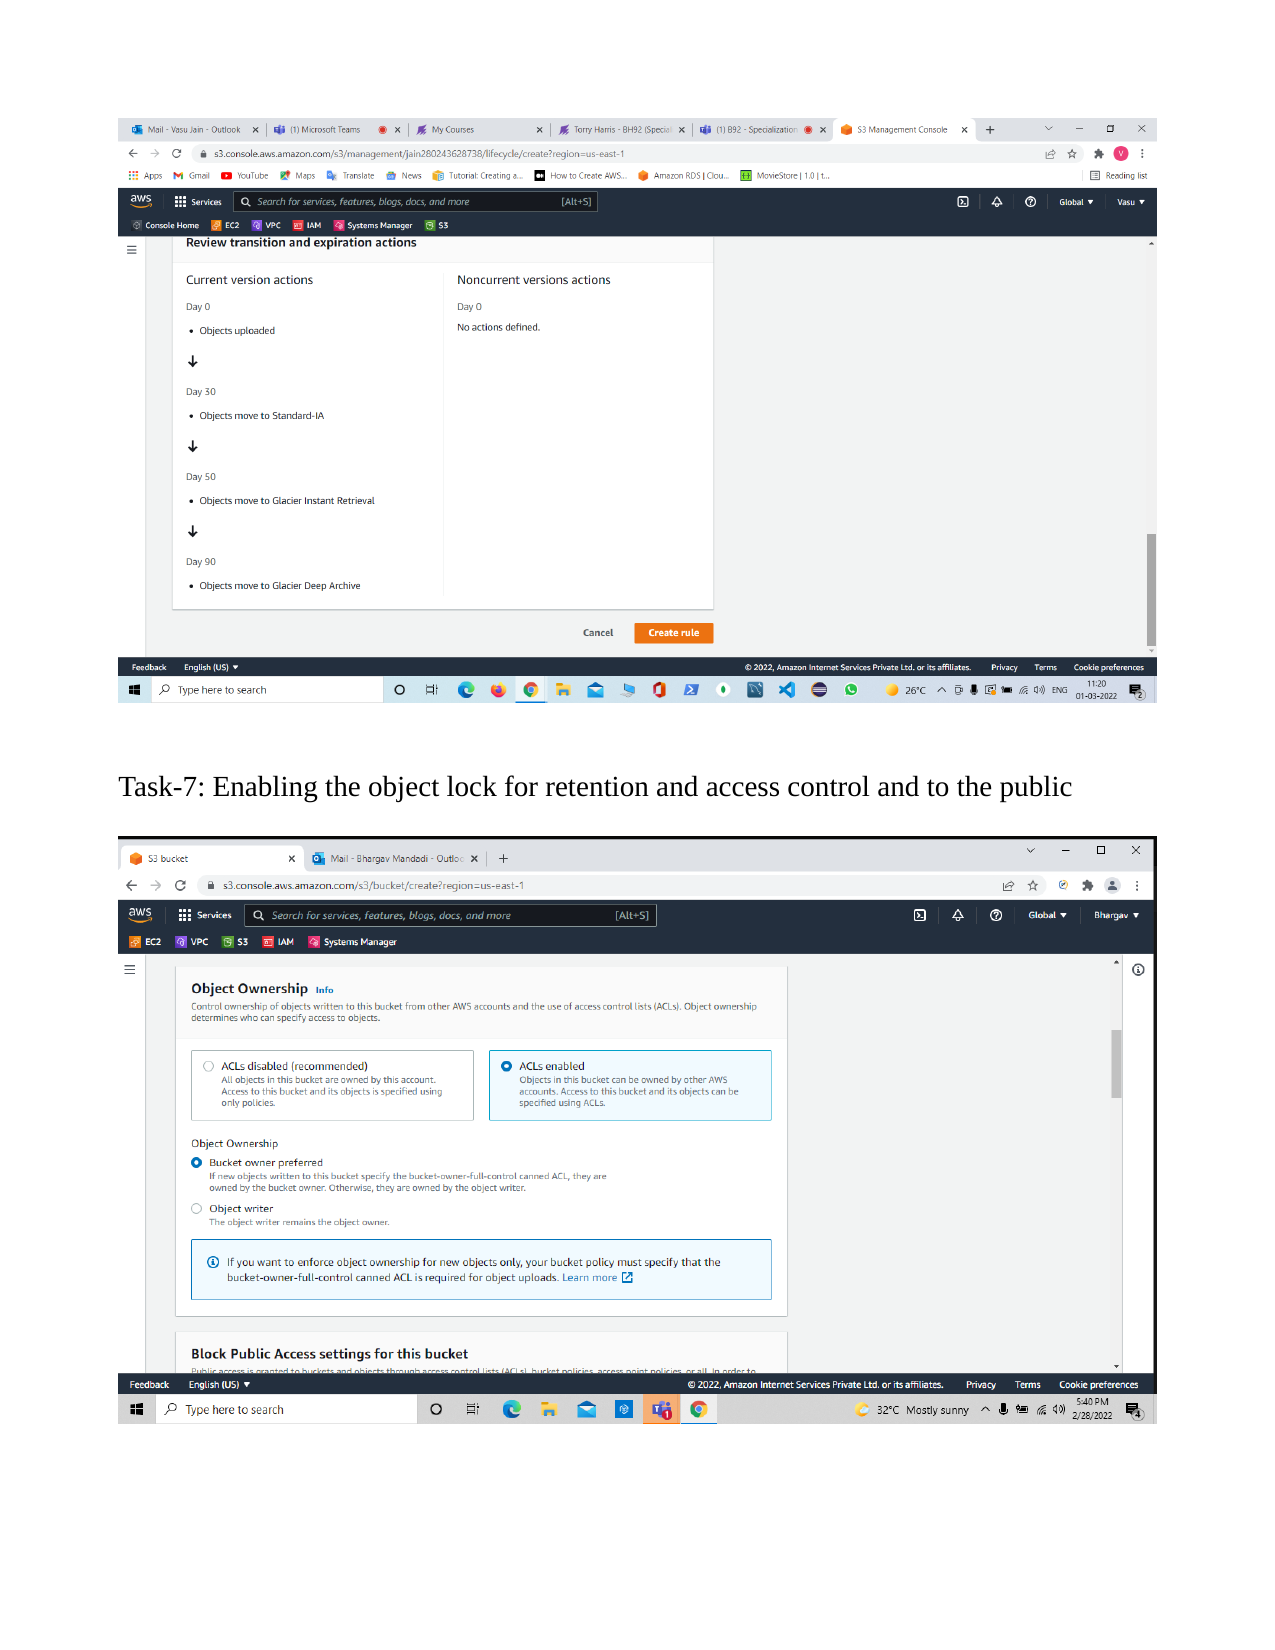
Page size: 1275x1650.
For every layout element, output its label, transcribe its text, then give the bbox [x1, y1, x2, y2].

text Task-7: Enabling the object lock for retention and access control and to the public [118, 769, 1157, 803]
picture [118, 118, 1157, 703]
picture [118, 836, 1157, 1424]
